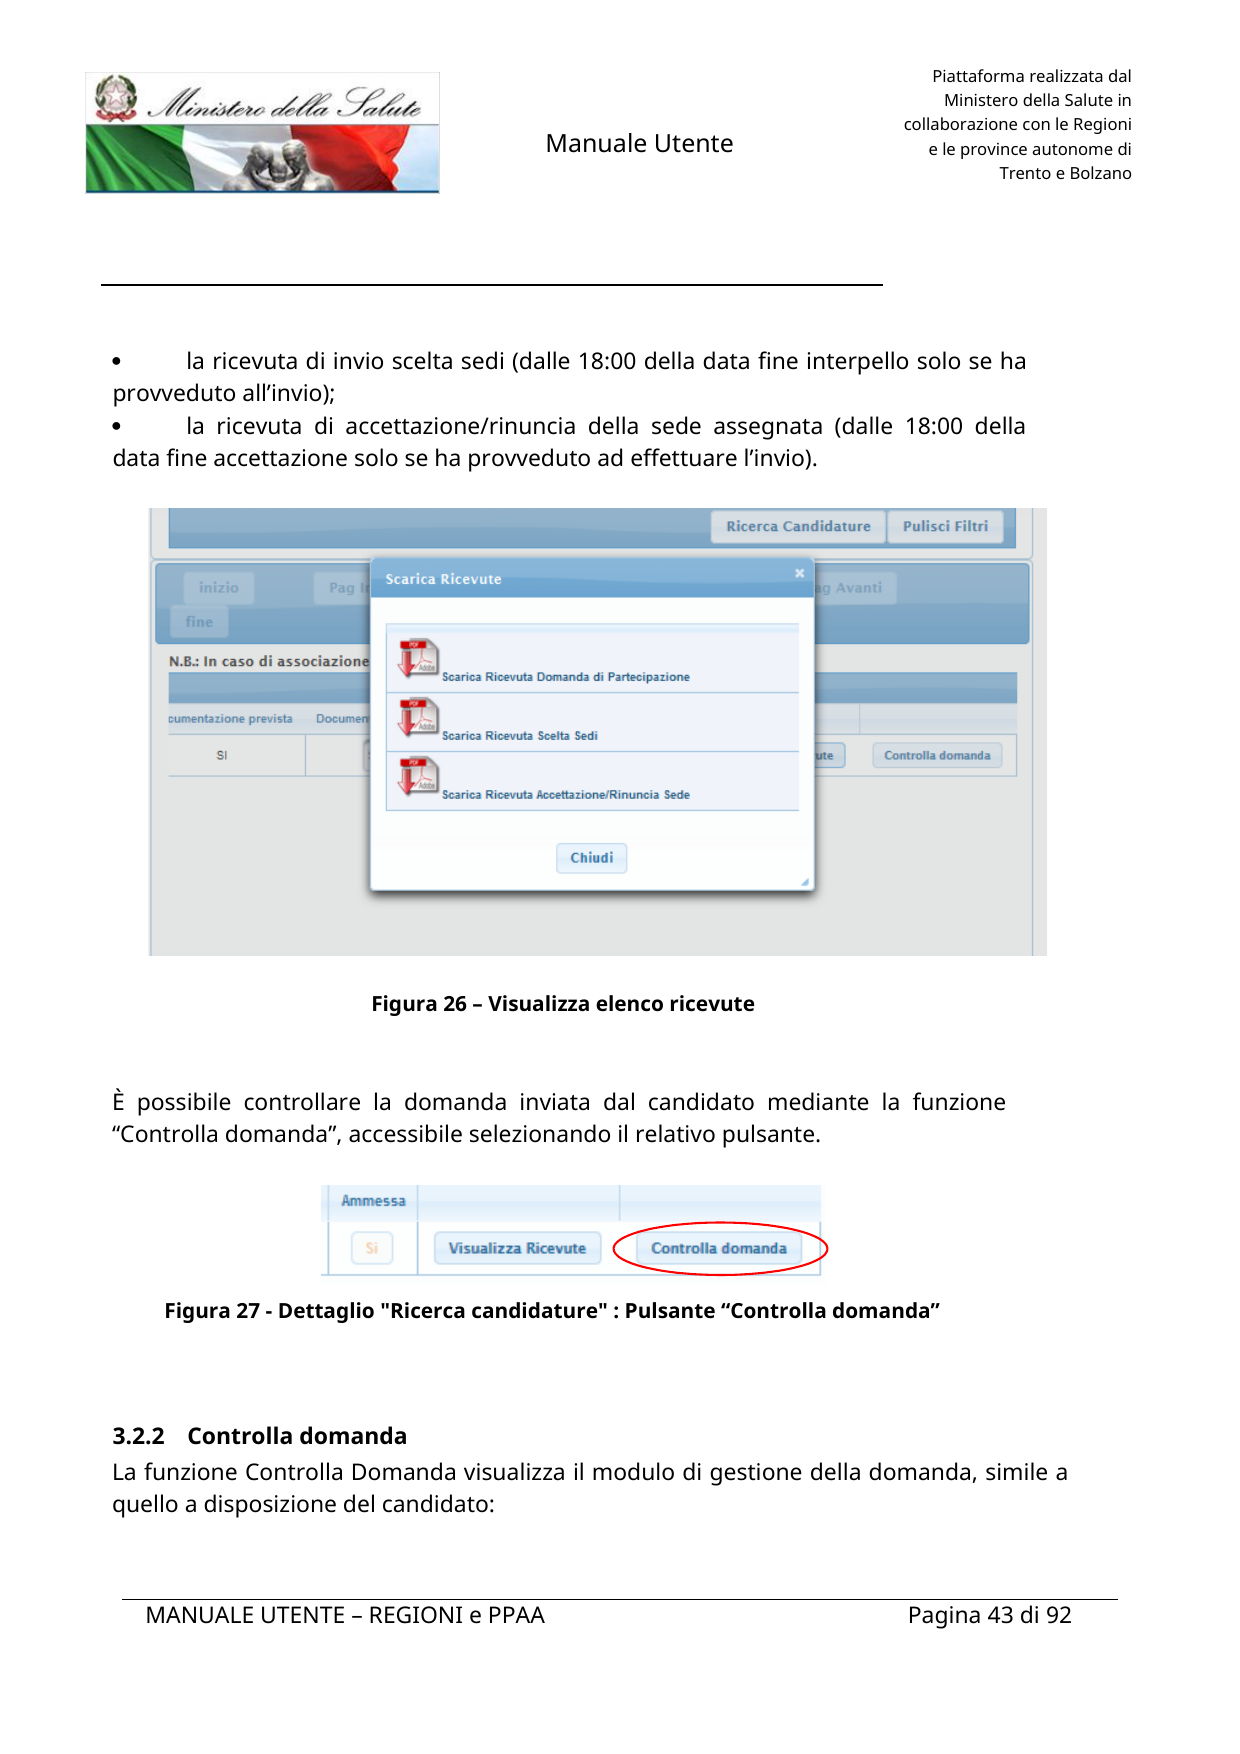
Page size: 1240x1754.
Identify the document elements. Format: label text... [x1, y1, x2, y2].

text Figura 27 - Dettaglio "Ricerca candidature" : Pulsante “Controlla domanda” [112, 1296, 997, 1324]
list la ricevuta di accettazione/rinuncia della sede assegnata (dalle 18:00 della data fine accettazione solo se ha provveduto ad effettuare l’invio). [112, 410, 1028, 473]
text Figura 26 – Visualizza elenco ricevute [112, 989, 997, 1017]
subtitle 3.2.2 Controlla domanda [112, 1419, 1078, 1451]
text La funzione Controlla Domanda visualizza il modulo di gestione della domanda, simile a quello a disposizione del candidato: [112, 1456, 1069, 1519]
text È possibile controllare la domanda inviata dal candidato mediante la funzione “Controlla domanda”, accessibile selezionando il relativo pulsante. [112, 1086, 1007, 1149]
list la ricevuta di invio scelta sedi (dalle 18:00 della data fine interpello solo se ha provveduto all’invio); [112, 345, 1028, 408]
